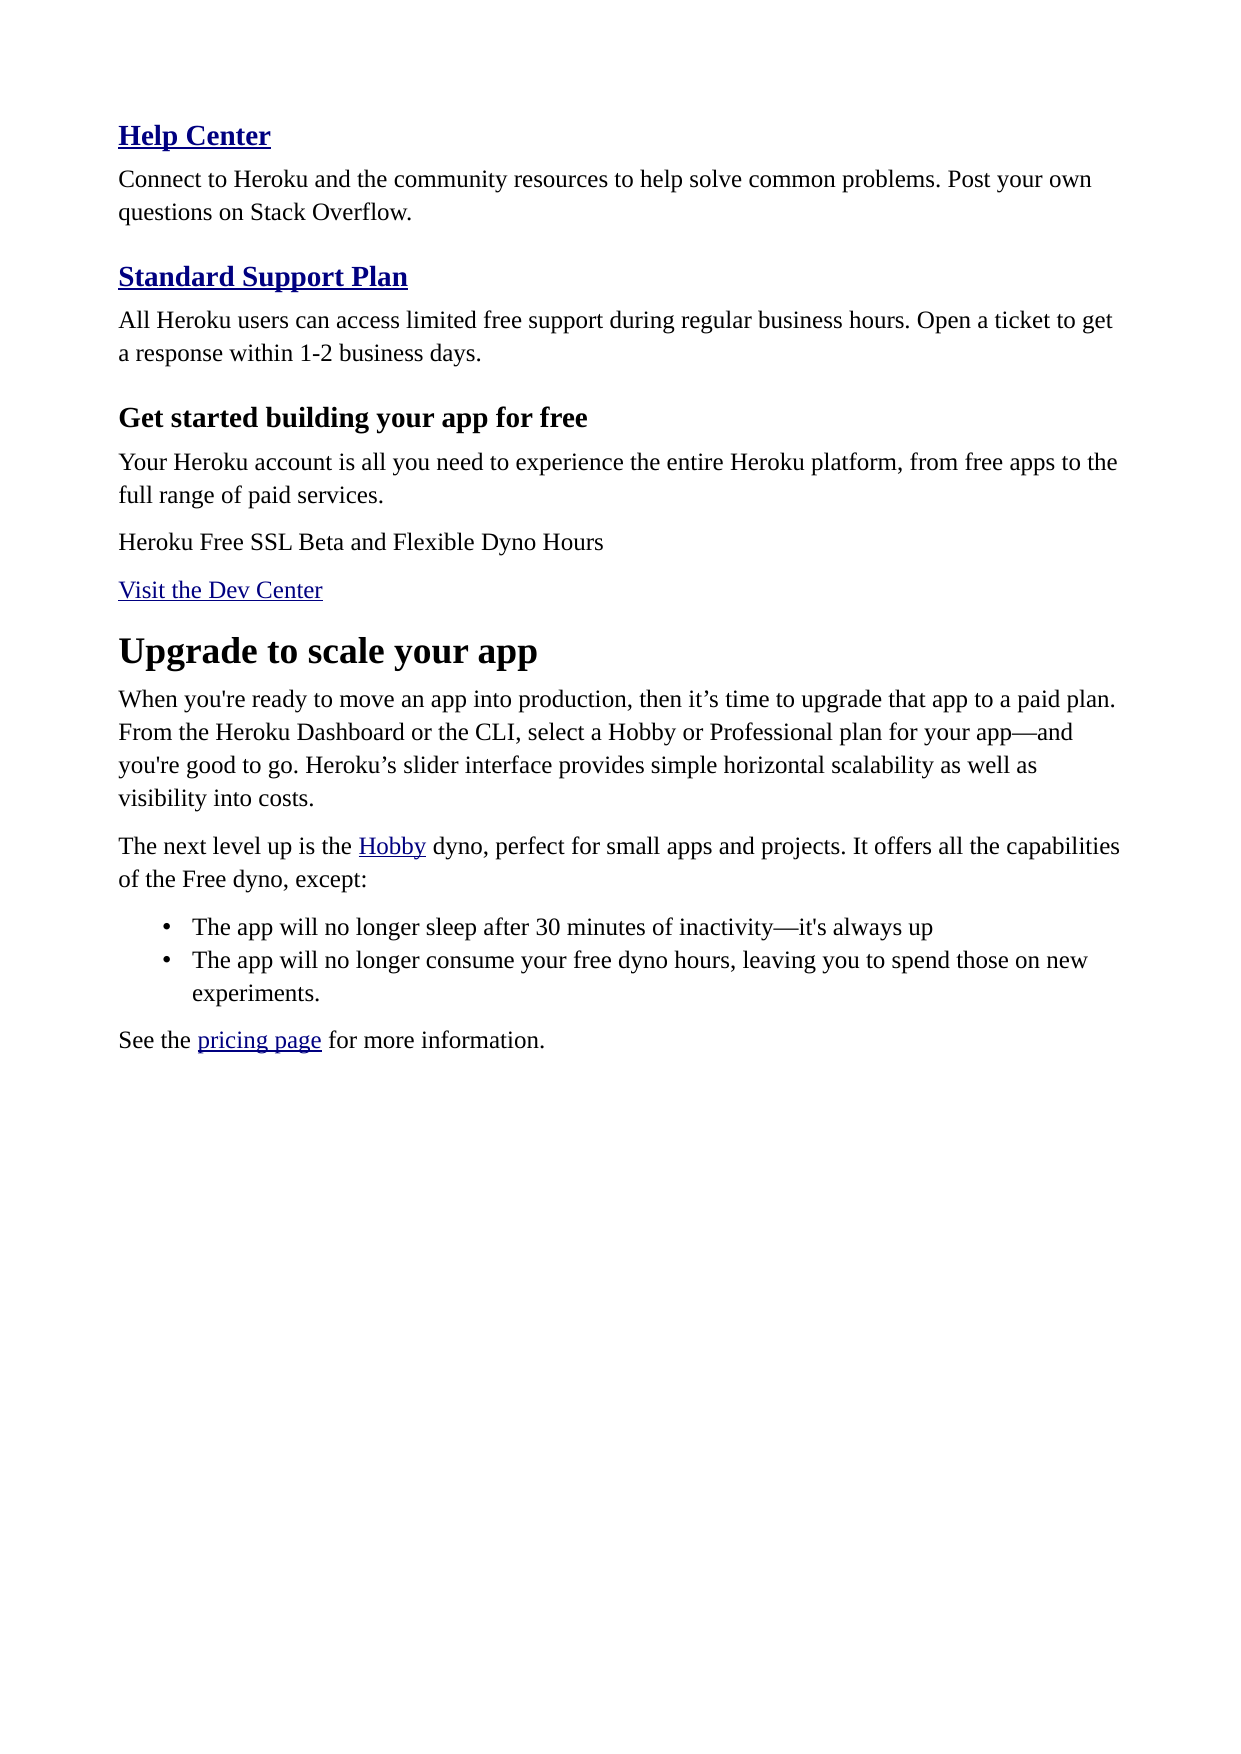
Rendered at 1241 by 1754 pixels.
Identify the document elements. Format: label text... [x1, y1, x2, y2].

subtitle Standard Support Plan [118, 259, 1122, 293]
text When you're ready to move an app into production, then it’s time to upgrade that app to a paid plan. From the Heroku Dashboard or the CLI, select a Hobby or Professional plan for your app—and you're good to go. Heroku’s slider interface provides simple horizontal scalability as well as visibility into costs. [118, 684, 1122, 812]
list The app will no longer sleep after 30 minutes of inactivity—it's always up [162, 912, 1122, 940]
subtitle Upgrade to scale your app [118, 629, 1122, 672]
subtitle Help Center [118, 118, 1122, 152]
text Heroku Free SSL Beta and Flexible Dyno Hours [118, 527, 1122, 556]
subtitle Get started building your app for free [118, 401, 1122, 434]
text See the pricing page for more information. [118, 1025, 1122, 1054]
text All Heroku users can access limited free support during regular business hours. Open a ticket to get a response within 1-2 business days. [118, 305, 1122, 367]
text The next level up is the Hobby dyno, perfect for small apps and projects. It offers all the capabilities of the Free dyno, except: [118, 831, 1122, 893]
text Connect to Heroku and the community resources to help solve common problems. Post your own questions on Stack Overflow. [118, 164, 1122, 226]
list The app will no longer consume your free dyno hours, leaving you to spend those on new experiments. [162, 945, 1122, 1006]
text Your Heroku account is all you need to experience the entire Heroku platform, from free apps to the full range of paid services. [118, 447, 1122, 508]
text Visit the Dev Center [118, 575, 1122, 604]
